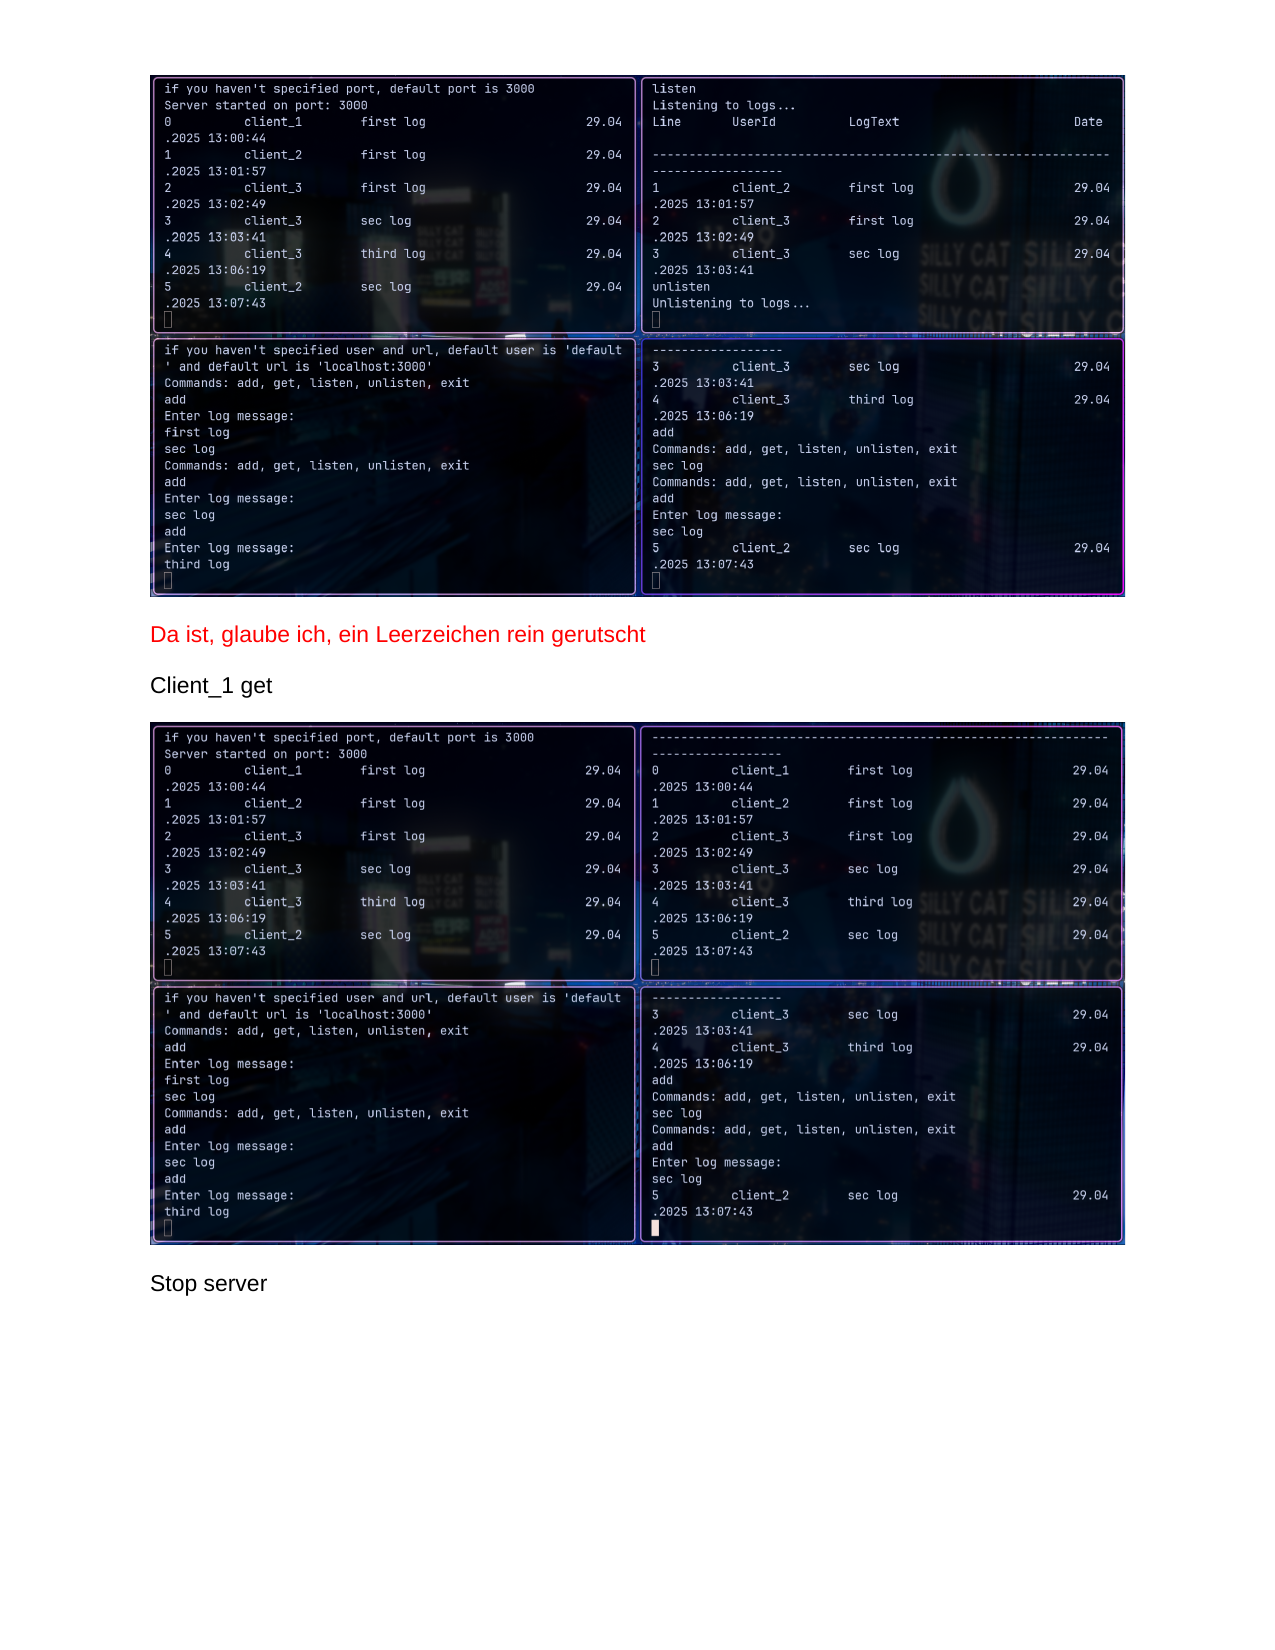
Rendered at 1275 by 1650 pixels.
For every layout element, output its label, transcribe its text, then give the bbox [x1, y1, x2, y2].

picture [150, 75, 1125, 597]
text Da ist, glaube ich, ein Leerzeichen rein gerutscht [150, 621, 1125, 647]
picture [150, 722, 1125, 1245]
text Client_1 get [150, 672, 1125, 698]
text Stop server [150, 1269, 1125, 1296]
